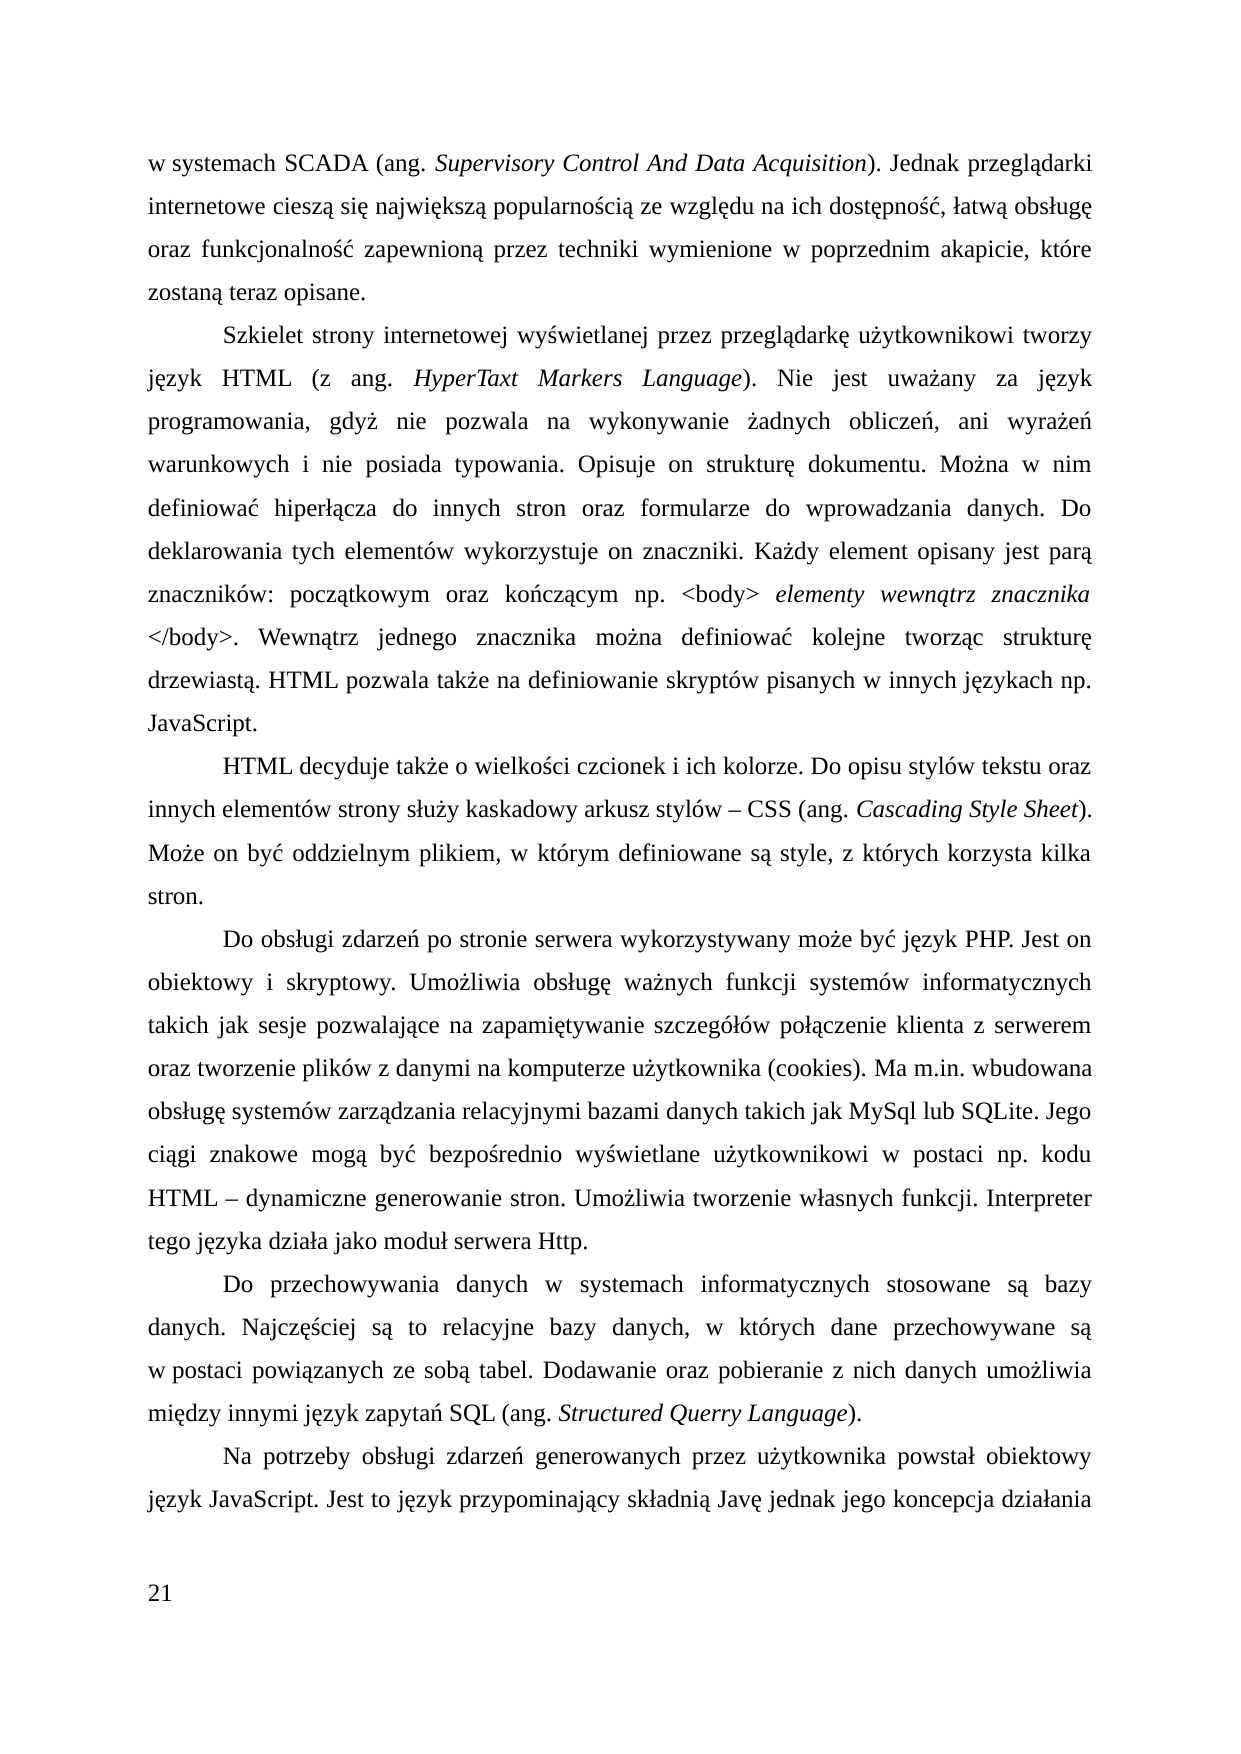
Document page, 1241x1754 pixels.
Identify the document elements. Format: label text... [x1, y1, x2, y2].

text Do przechowywania danych w systemach informatycznych stosowane są bazy danych. Najczęściej są to relacyjne bazy danych, w których dane przechowywane są w postaci powiązanych ze sobą tabel. Dodawanie oraz pobieranie z nich danych umożliwia między innymi język zapytań SQL (ang. Structured Querry Language). [148, 1269, 1093, 1427]
text Do obsługi zdarzeń po stronie serwera wykorzystywany może być język PHP. Jest on obiektowy i skryptowy. Umożliwia obsługę ważnych funkcji systemów informatycznych takich jak sesje pozwalające na zapamiętywanie szczegółów połączenie klienta z serwerem oraz tworzenie plików z danymi na komputerze użytkownika (cookies). Ma m.in. wbudowana obsługę systemów zarządzania relacyjnymi bazami danych takich jak MySql lub SQLite. Jego ciągi znakowe mogą być bezpośrednio wyświetlane użytkownikowi w postaci np. kodu HTML – dynamiczne generowanie stron. Umożliwia tworzenie własnych funkcji. Interpreter tego języka działa jako moduł serwera Http. [148, 924, 1093, 1254]
text Na potrzeby obsługi zdarzeń generowanych przez użytkownika powstał obiektowy język JavaScript. Jest to język przypominający składnią Javę jednak jego koncepcja działania [148, 1441, 1093, 1513]
text Szkielet strony internetowej wyświetlanej przez przeglądarkę użytkownikowi tworzy język HTML (z ang. HyperTaxt Markers Language). Nie jest uważany za język programowania, gdyż nie pozwala na wykonywanie żadnych obliczeń, ani wyrażeń warunkowych i nie posiada typowania. Opisuje on strukturę dokumentu. Można w nim definiować hiperłącza do innych stron oraz formularze do wprowadzania danych. Do deklarowania tych elementów wykorzystuje on znaczniki. Każdy element opisany jest parą znaczników: początkowym oraz kończącym np. <body> elementy wewnątrz znacznika </body>. Wewnątrz jednego znacznika można definiować kolejne tworząc strukturę drzewiastą. HTML pozwala także na definiowanie skryptów pisanych w innych językach np. JavaScript. [148, 320, 1093, 737]
text HTML decyduje także o wielkości czcionek i ich kolorze. Do opisu stylów tekstu oraz innych elementów strony służy kaskadowy arkusz stylów – CSS (ang. Cascading Style Sheet). Może on być oddzielnym plikiem, w którym definiowane są style, z których korzysta kilka stron. [148, 751, 1093, 909]
text w systemach SCADA (ang. Supervisory Control And Data Acquisition). Jednak przeglądarki internetowe cieszą się największą popularnością ze względu na ich dostępność, łatwą obsługę oraz funkcjonalność zapewnioną przez techniki wymienione w poprzednim akapicie, które zostaną teraz opisane. [148, 148, 1093, 306]
